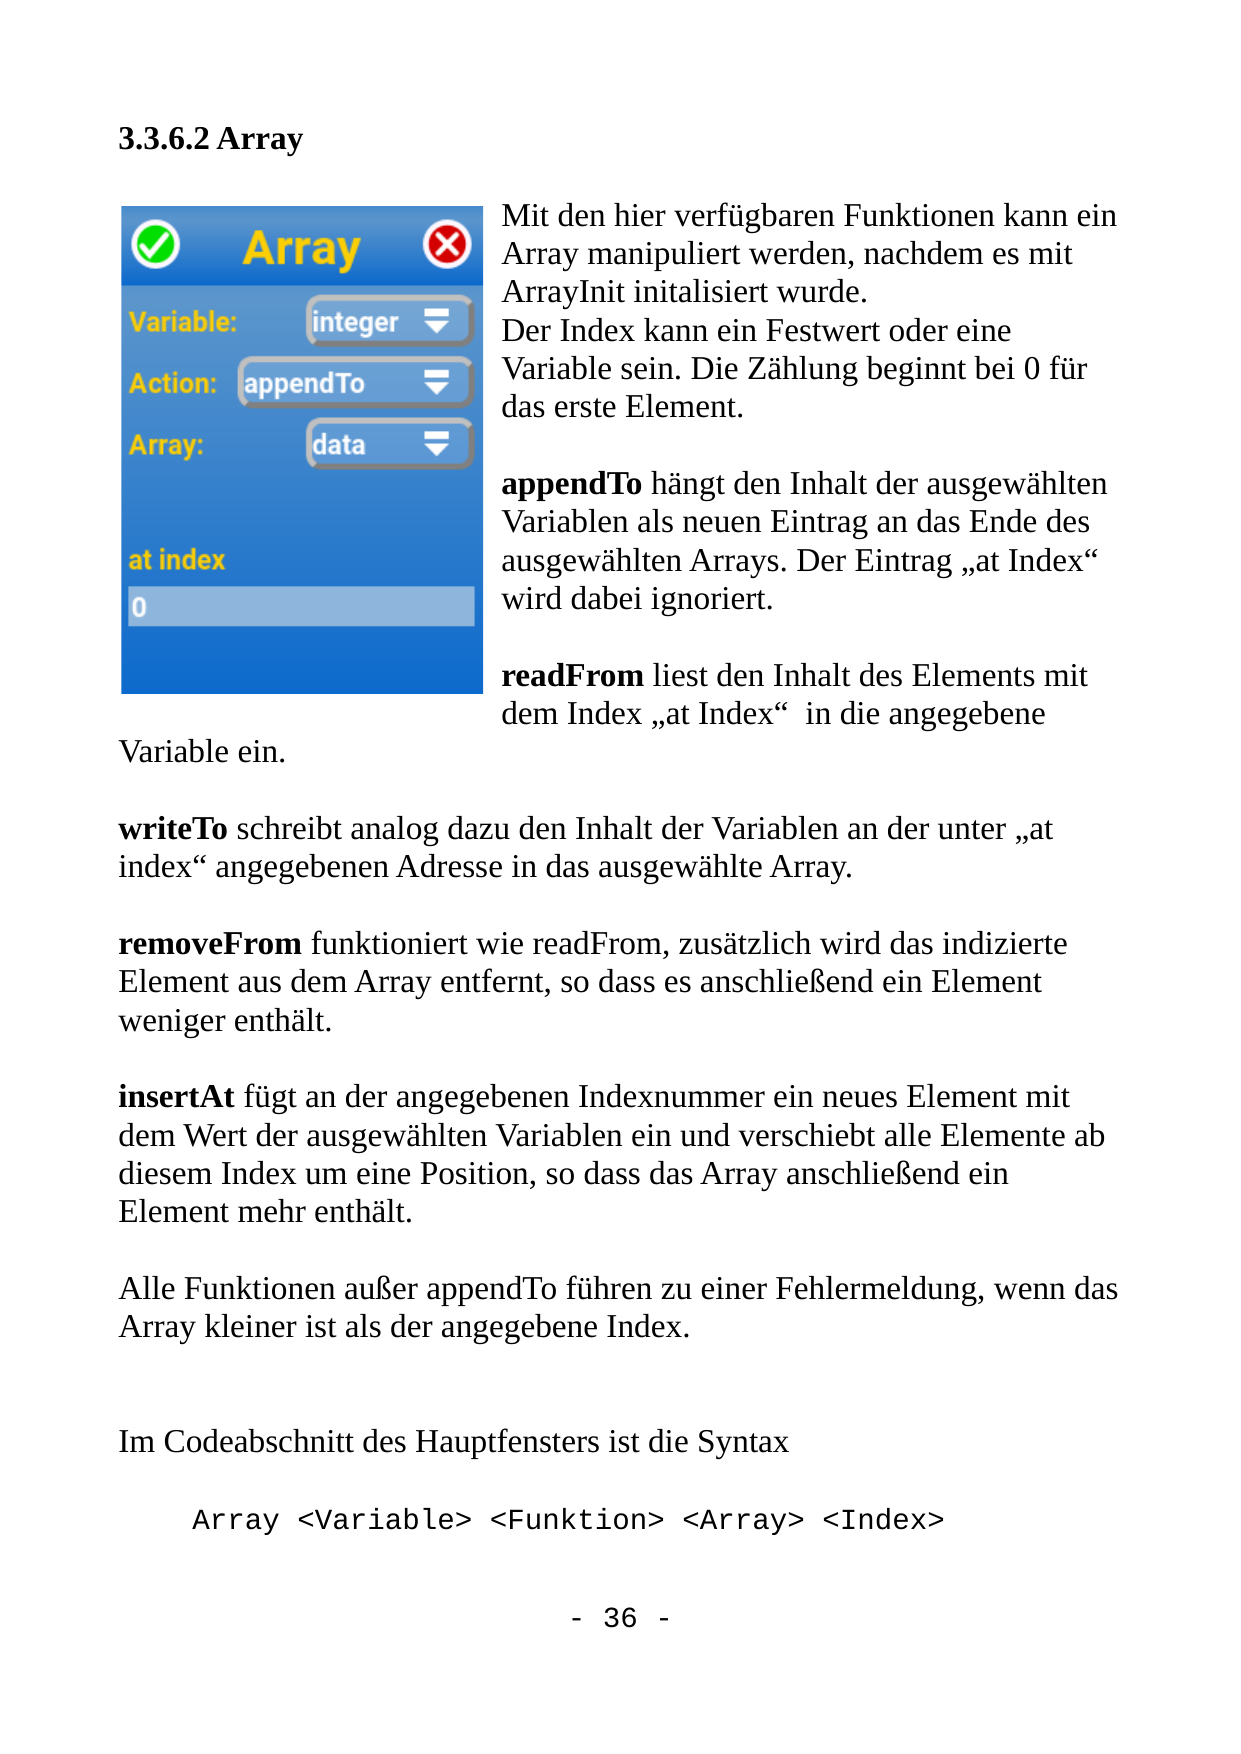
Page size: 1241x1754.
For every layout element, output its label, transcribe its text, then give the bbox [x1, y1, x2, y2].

text insertAt fügt an der angegebenen Indexnummer ein neues Element mit dem Wert der ausgewählten Variablen ein und verschiebt alle Elemente ab diesem Index um eine Position, so dass das Array anschließend ein Element mehr enthält. [118, 1076, 1122, 1230]
text Array <Variable> <Funktion> <Array> <Index> [118, 1498, 1122, 1538]
text writeTo schreibt analog dazu den Inhalt der Variablen an der unter „at index“ angegebenen Adresse in das ausgewählte Array. [118, 808, 1122, 885]
text readFrom liest den Inhalt des Elements mit dem Index „at Index“ in die angegebene Variable ein. [118, 655, 1122, 770]
text Der Index kann ein Festwert oder eine Variable sein. Die Zählung beginnt bei 0 für das erste Element. [484, 310, 1122, 425]
text appendTo hängt den Inhalt der ausgewählten Variablen als neuen Eintrag an das Ende des ausgewählten Arrays. Der Eintrag „at Index“ wird dabei ignoriert. [484, 463, 1122, 616]
text Im Codeabschnitt des Hauptfensters ist die Syntax [118, 1421, 1122, 1460]
text Mit den hier verfügbaren Funktionen kann ein Array manipuliert werden, nachdem es mit ArrayInit initalisiert wurde. [118, 195, 1122, 310]
text 3.3.6.2 Array [118, 118, 1122, 156]
text Alle Funktionen außer appendTo führen zu einer Fehlermeldung, wenn das Array kleiner ist als der angegebene Index. [118, 1268, 1122, 1345]
picture [121, 206, 484, 694]
text removeFrom funktioniert wie readFrom, zusätzlich wird das indizierte Element aus dem Array entfernt, so dass es anschließend ein Element weniger enthält. [118, 923, 1122, 1038]
